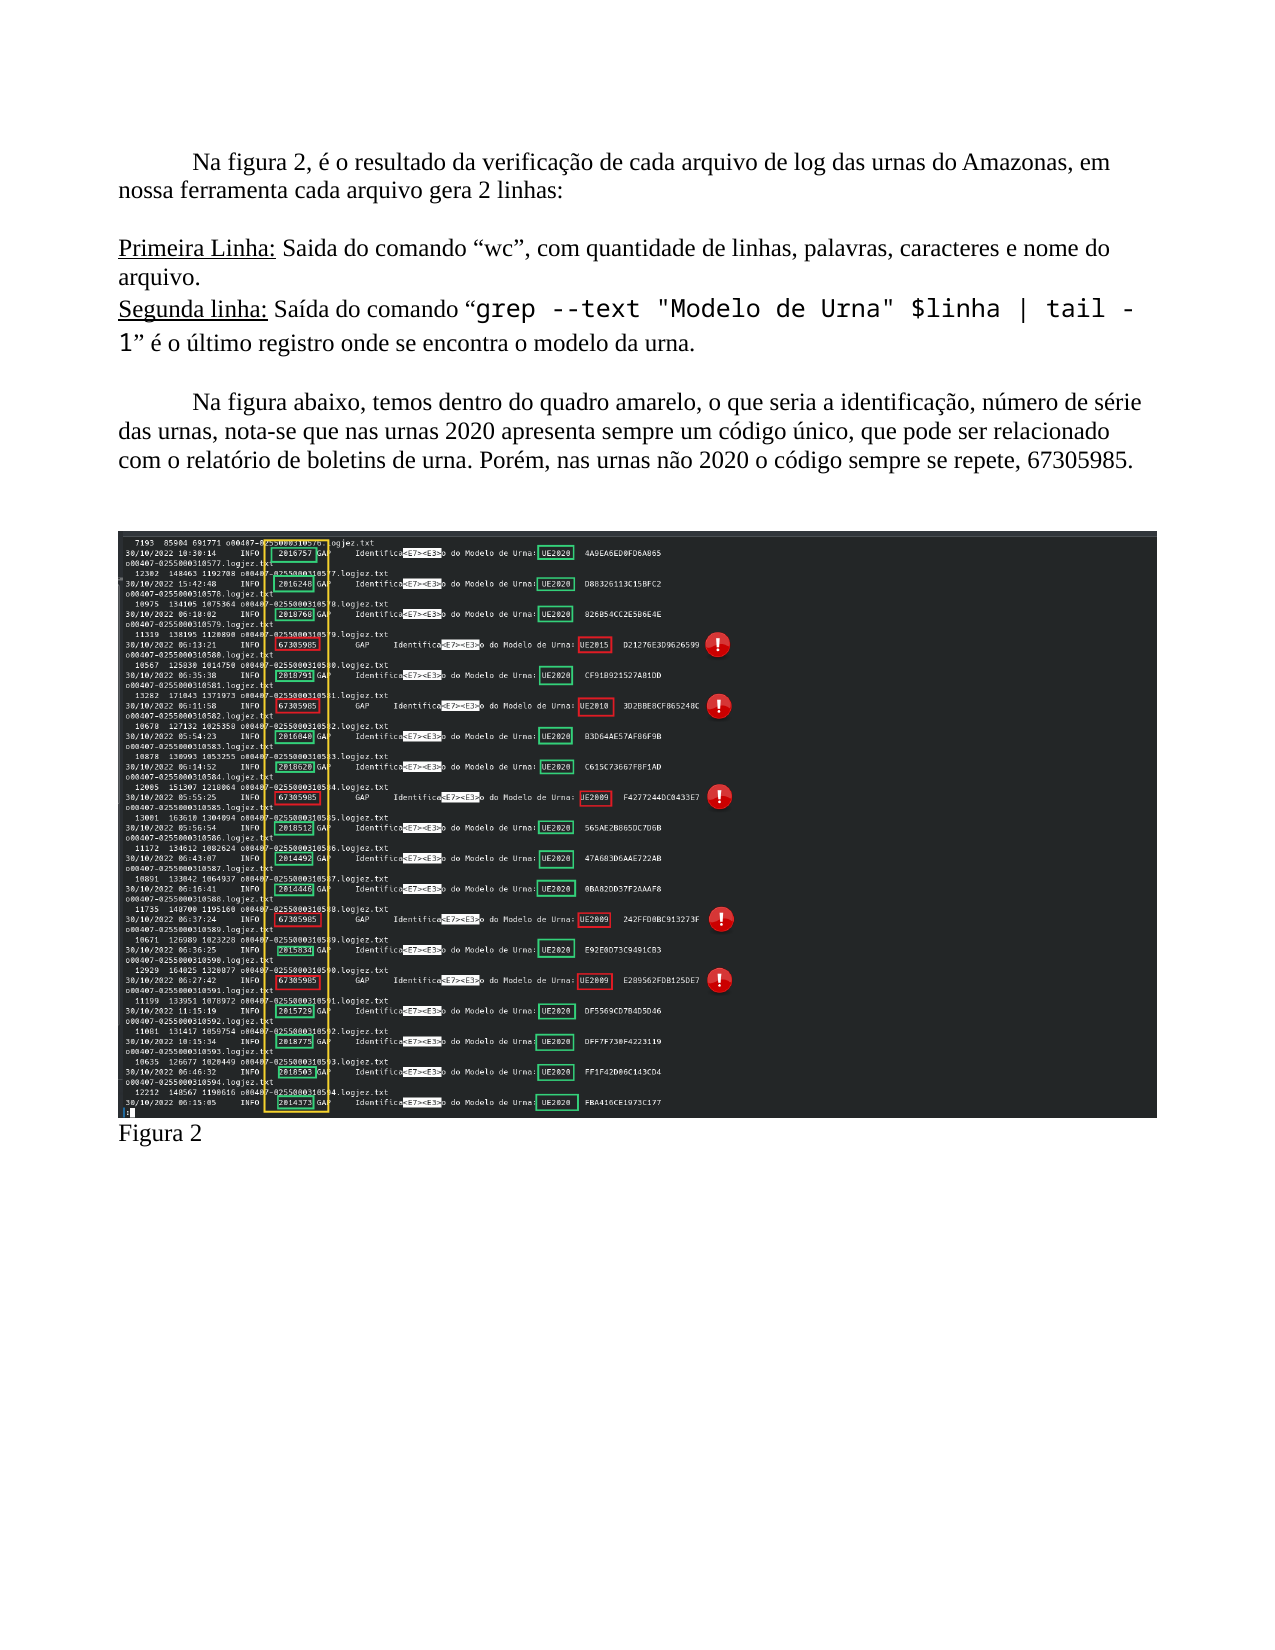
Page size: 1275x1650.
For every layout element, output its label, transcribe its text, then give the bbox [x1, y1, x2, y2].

text Na figura abaixo, temos dentro do quadro amarelo, o que seria a identificação, número de série das urnas, nota-se que nas urnas 2020 apresenta sempre um código único, que pode ser relacionado com o relatório de boletins de urna. Porém, nas urnas não 2020 o código sempre se repete, 67305985. [118, 387, 1157, 474]
text Figura 2 [118, 1118, 1157, 1204]
text Segunda linha: Saída do comando “grep --text "Modelo de Urna" $linha | tail -1” é o último registro onde se encontra o modelo da urna. [118, 291, 1157, 359]
text Na figura 2, é o resultado da verificação de cada arquivo de log das urnas do Amazonas, em nossa ferramenta cada arquivo gera 2 linhas: [118, 118, 1157, 204]
picture [118, 531, 1157, 1118]
text Primeira Linha: Saida do comando “wc”, com quantidade de linhas, palavras, caracteres e nome do arquivo. [118, 233, 1157, 291]
